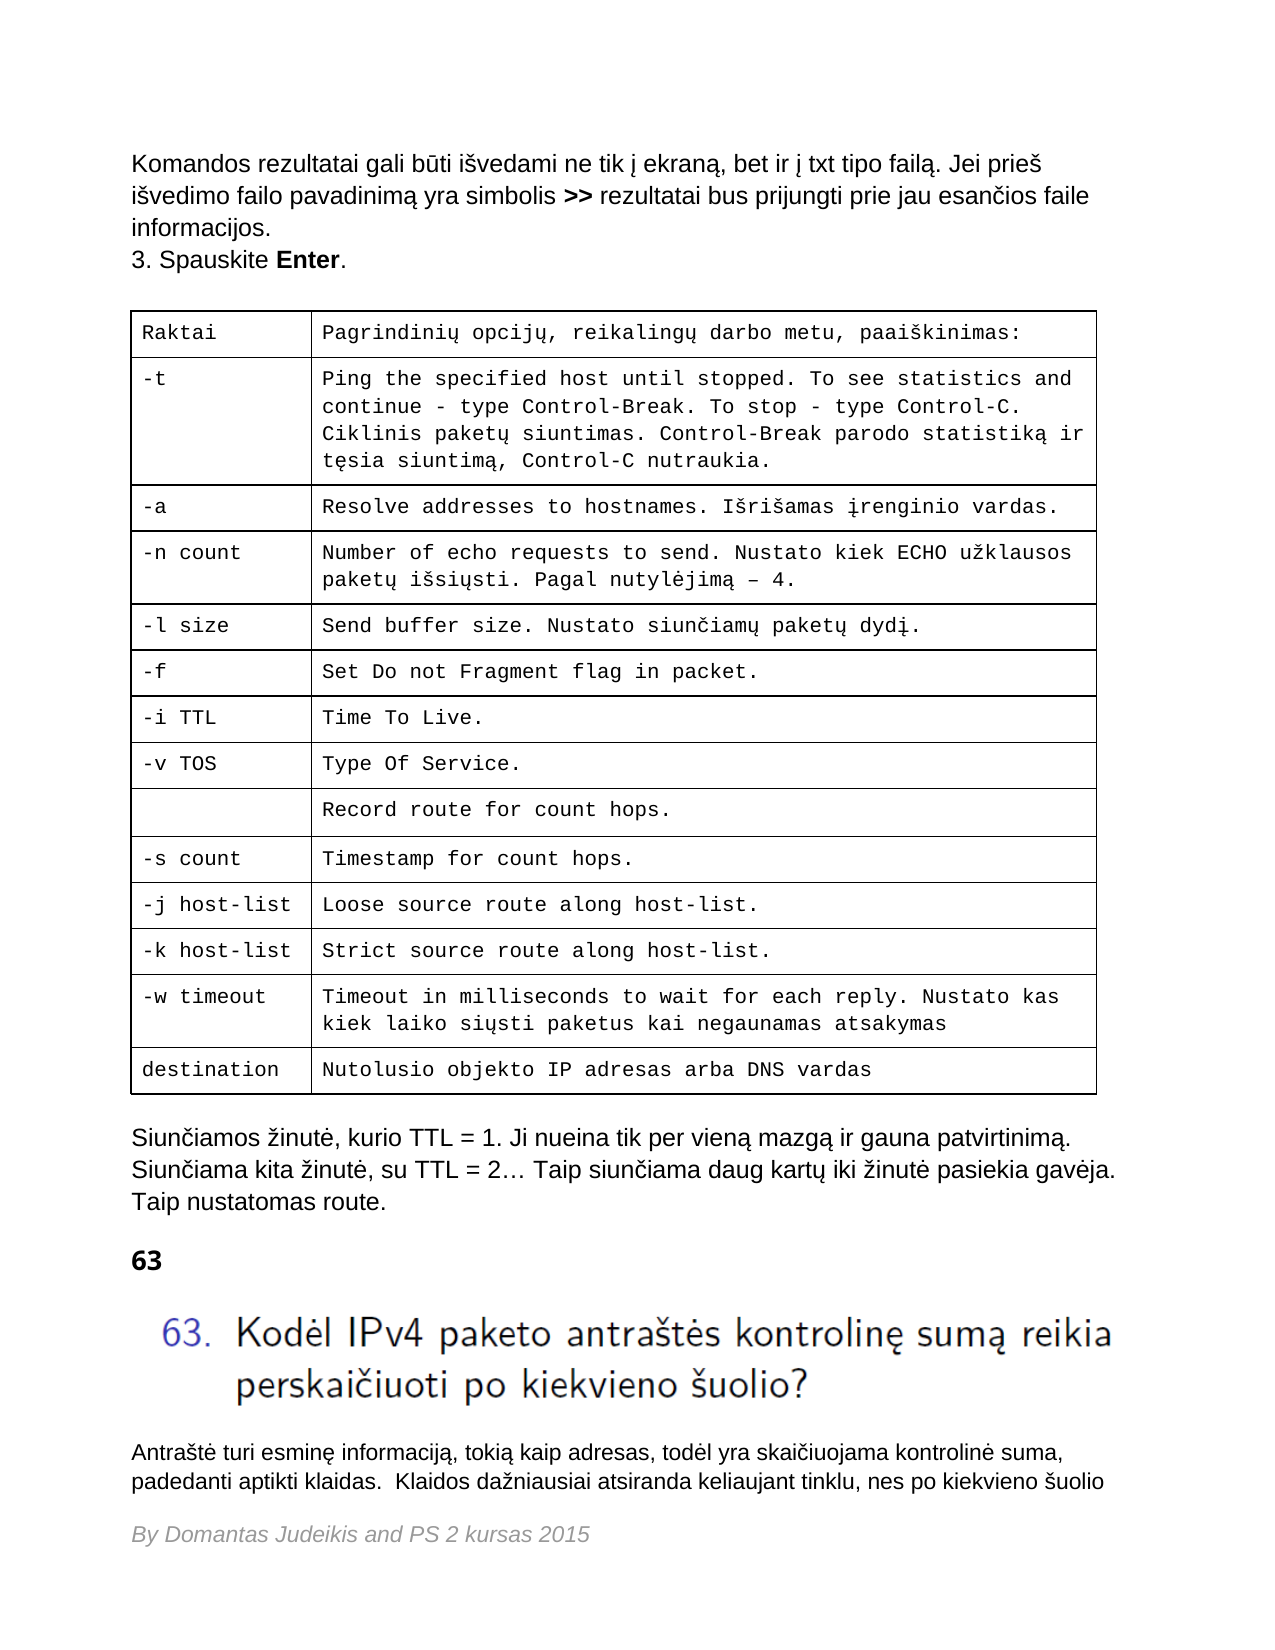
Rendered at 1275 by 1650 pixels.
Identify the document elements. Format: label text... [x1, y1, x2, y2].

subtitle 63 [131, 1241, 1144, 1278]
table_cell Resolve addresses to hostnames. Išrišamas įrenginio vardas. [312, 486, 1096, 530]
table_cell Strict source route along host-list. [312, 929, 1096, 974]
table_header Pagrindinių opcijų, reikalingų darbo metu, paaiškinimas: [312, 312, 1096, 356]
table_cell -w timeout [132, 975, 311, 1047]
table_cell [132, 789, 311, 836]
table_cell -n count [132, 532, 311, 603]
picture [150, 1302, 1125, 1417]
table_cell Ping the specified host until stopped. To see statistics and continue - type Control-Break. To stop - type Control-C. Ciklinis paketų siuntimas. Control-Break parodo statistiką ir tęsia siuntimą, Control-C nutraukia. [312, 358, 1096, 484]
table_cell -v TOS [132, 743, 311, 787]
table_cell -s count [132, 837, 311, 882]
table_cell Timestamp for count hops. [312, 837, 1096, 882]
table_cell -i TTL [132, 697, 311, 741]
text Antraštė turi esminę informaciją, tokią kaip adresas, todėl yra skaičiuojama kontrolinė suma, padedanti aptikti klaidas. Klaidos dažniausiai atsiranda keliaujant tinklu, nes po kiekvieno šuolio [131, 1439, 1144, 1494]
table_cell destination [132, 1048, 311, 1093]
text Komandos rezultatai gali būti išvedami ne tik į ekraną, bet ir į txt tipo failą. Jei prieš išvedimo failo pavadinimą yra simbolis >> rezultatai bus prijungti prie jau esančios faile informacijos. [131, 150, 1144, 242]
table_cell Loose source route along host-list. [312, 883, 1096, 928]
table_cell Number of echo requests to send. Nustato kiek ECHO užklausos paketų išsiųsti. Pagal nutylėjimą – 4. [312, 532, 1096, 603]
table_cell -j host-list [132, 883, 311, 928]
text Siunčiamos žinutė, kurio TTL = 1. Ji nueina tik per vieną mazgą ir gauna patvirtinimą. Siunčiama kita žinutė, su TTL = 2… Taip siunčiama daug kartų iki žinutė pasiekia gavėja. Taip nustatomas route. [131, 1124, 1144, 1216]
table_cell -l size [132, 605, 311, 649]
table_cell -a [132, 486, 311, 530]
table_cell -f [132, 651, 311, 695]
table_header Raktai [132, 312, 311, 356]
table_cell Set Do not Fragment flag in packet. [312, 651, 1096, 695]
table_cell Record route for count hops. [312, 789, 1096, 836]
table_cell Nutolusio objekto IP adresas arba DNS vardas [312, 1048, 1096, 1093]
table_cell Timeout in milliseconds to wait for each reply. Nustato kas kiek laiko siųsti paketus kai negaunamas atsakymas [312, 975, 1096, 1047]
table_cell -k host-list [132, 929, 311, 974]
table_cell Send buffer size. Nustato siunčiamų paketų dydį. [312, 605, 1096, 649]
table_cell -t [132, 358, 311, 484]
text 3. Spauskite Enter. [131, 246, 1144, 274]
table_cell Type Of Service. [312, 743, 1096, 787]
table_cell Time To Live. [312, 697, 1096, 741]
